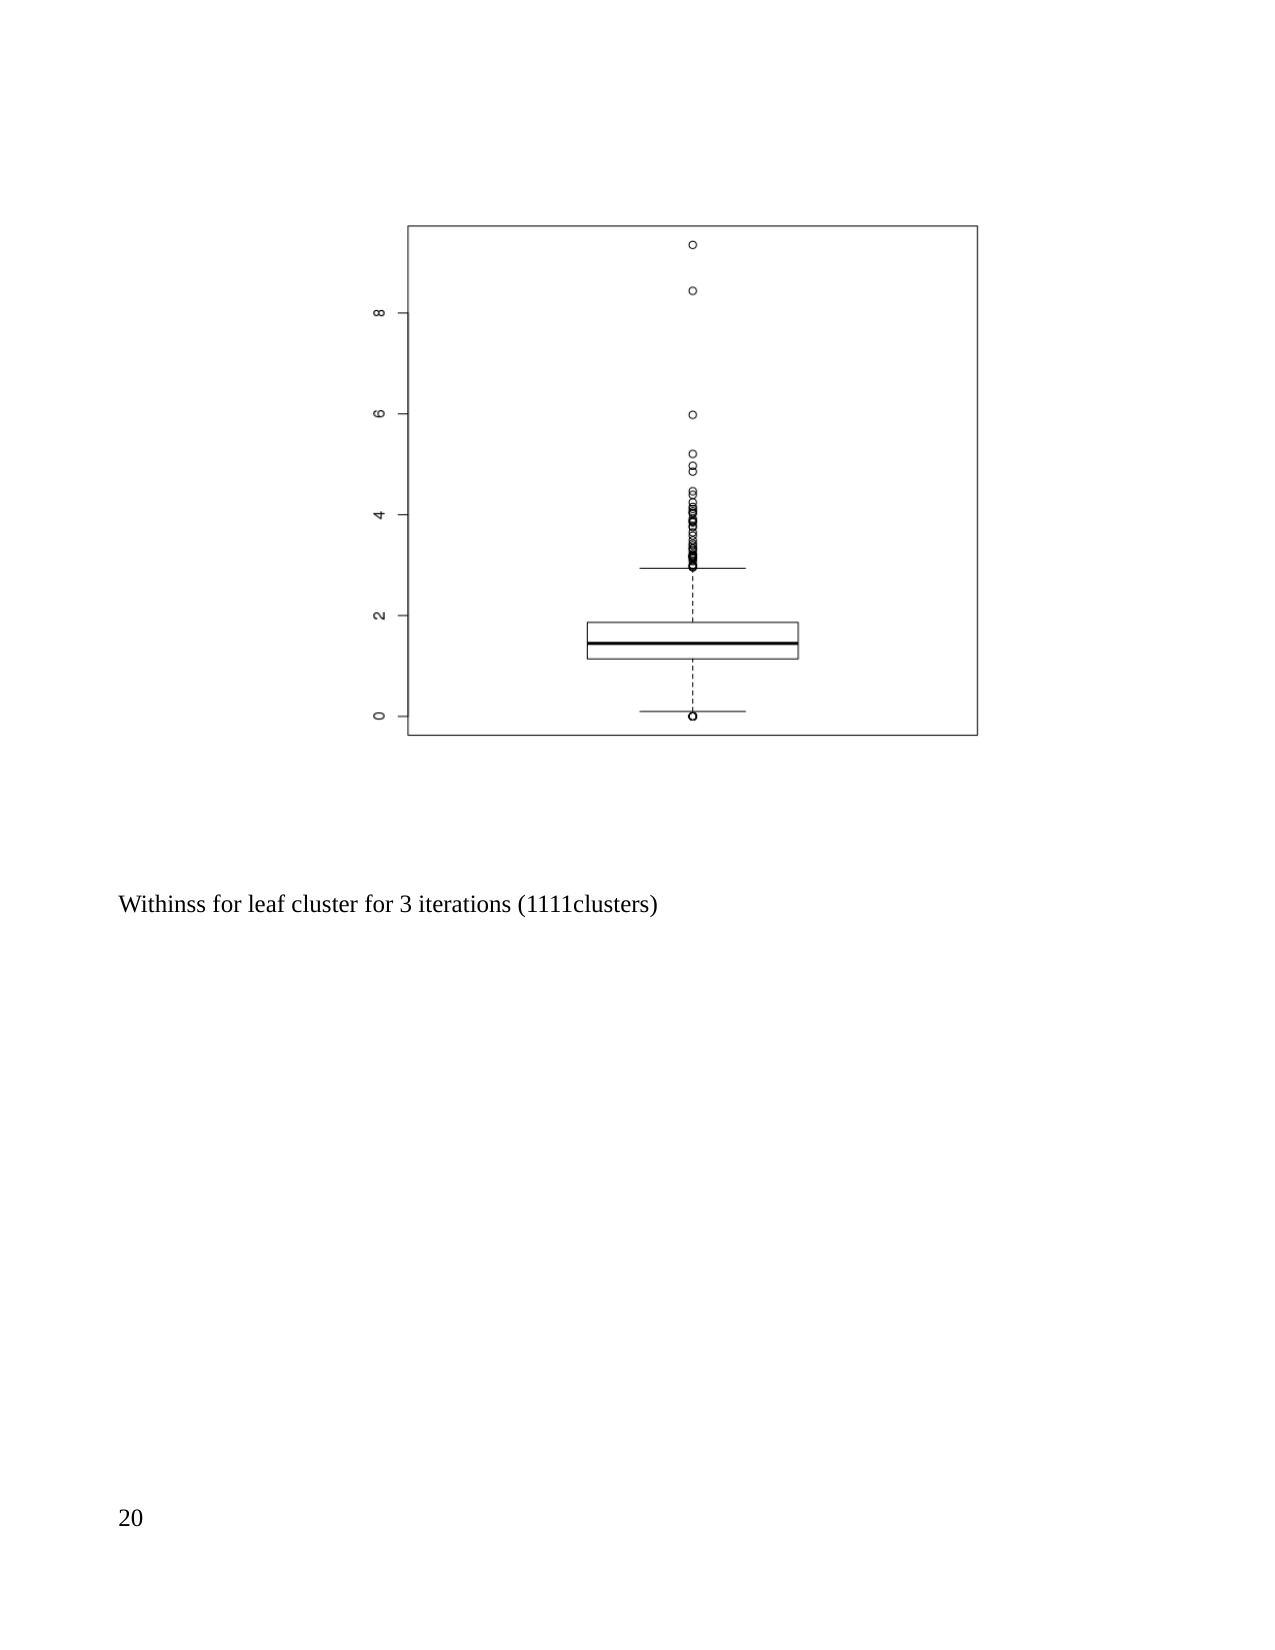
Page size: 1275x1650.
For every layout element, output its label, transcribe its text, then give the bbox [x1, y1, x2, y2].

picture [331, 146, 1016, 832]
text Withinss for leaf cluster for 3 iterations (1111clusters) [118, 889, 1157, 918]
